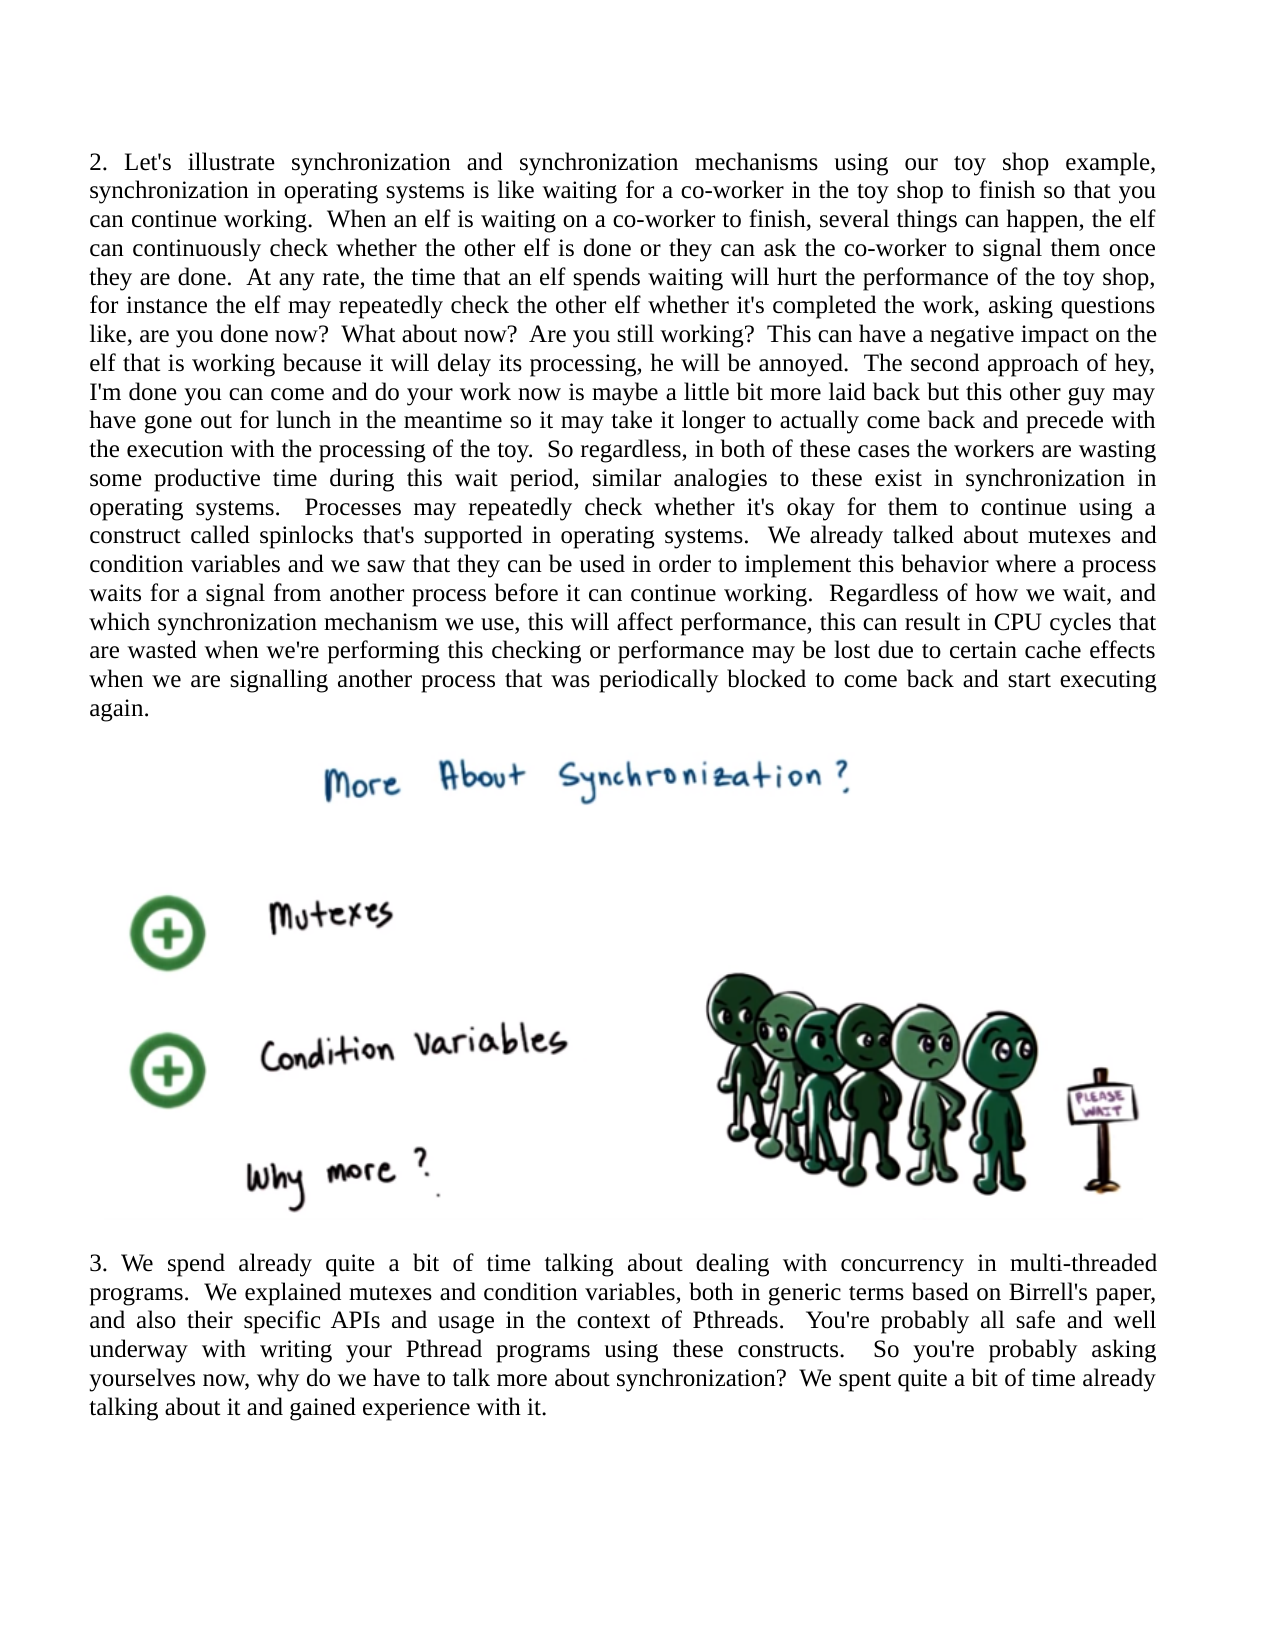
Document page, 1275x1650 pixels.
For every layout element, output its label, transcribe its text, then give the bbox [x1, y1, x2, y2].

text 2. Let's illustrate synchronization and synchronization mechanisms using our toy shop example, synchronization in operating systems is like waiting for a co-worker in the toy shop to finish so that you can continue working. When an elf is waiting on a co-worker to finish, several things can happen, the elf can continuously check whether the other elf is done or they can ask the co-worker to signal them once they are done. At any rate, the time that an elf spends waiting will hurt the performance of the toy shop, for instance the elf may repeatedly check the other elf whether it's completed the work, asking questions like, are you done now? What about now? Are you still working? This can have a negative impact on the elf that is working because it will delay its processing, he will be annoyed. The second approach of hey, I'm done you can come and do your work now is maybe a little bit more laid back but this other guy may have gone out for lunch in the meantime so it may take it longer to actually come back and precede with the execution with the processing of the toy. So regardless, in both of these cases the workers are wasting some productive time during this wait period, similar analogies to these exist in synchronization in operating systems. Processes may repeatedly check whether it's okay for them to continue using a construct called spinlocks that's supported in operating systems. We already talked about mutexes and condition variables and we saw that they can be used in order to implement this behavior where a process waits for a signal from another process before it can continue working. Regardless of how we wait, and which synchronization mechanism we use, this will affect performance, this can result in CPU cycles that are wasted when we're performing this checking or performance may be lost due to certain cache effects when we are signalling another process that was periodically blocked to come back and start executing again. [89, 147, 1158, 722]
text 3. We spend already quite a bit of time talking about dealing with concurrency in multi-threaded programs. We explained mutexes and condition variables, both in generic terms based on Birrell's paper, and also their specific APIs and usage in the context of Pthreads. You're probably all safe and well underway with writing your Pthread programs using these constructs. So you're probably asking yourselves now, why do we have to talk more about synchronization? We spent quite a bit of time already talking about it and gained experience with it. [89, 1248, 1158, 1421]
picture [104, 750, 1143, 1220]
